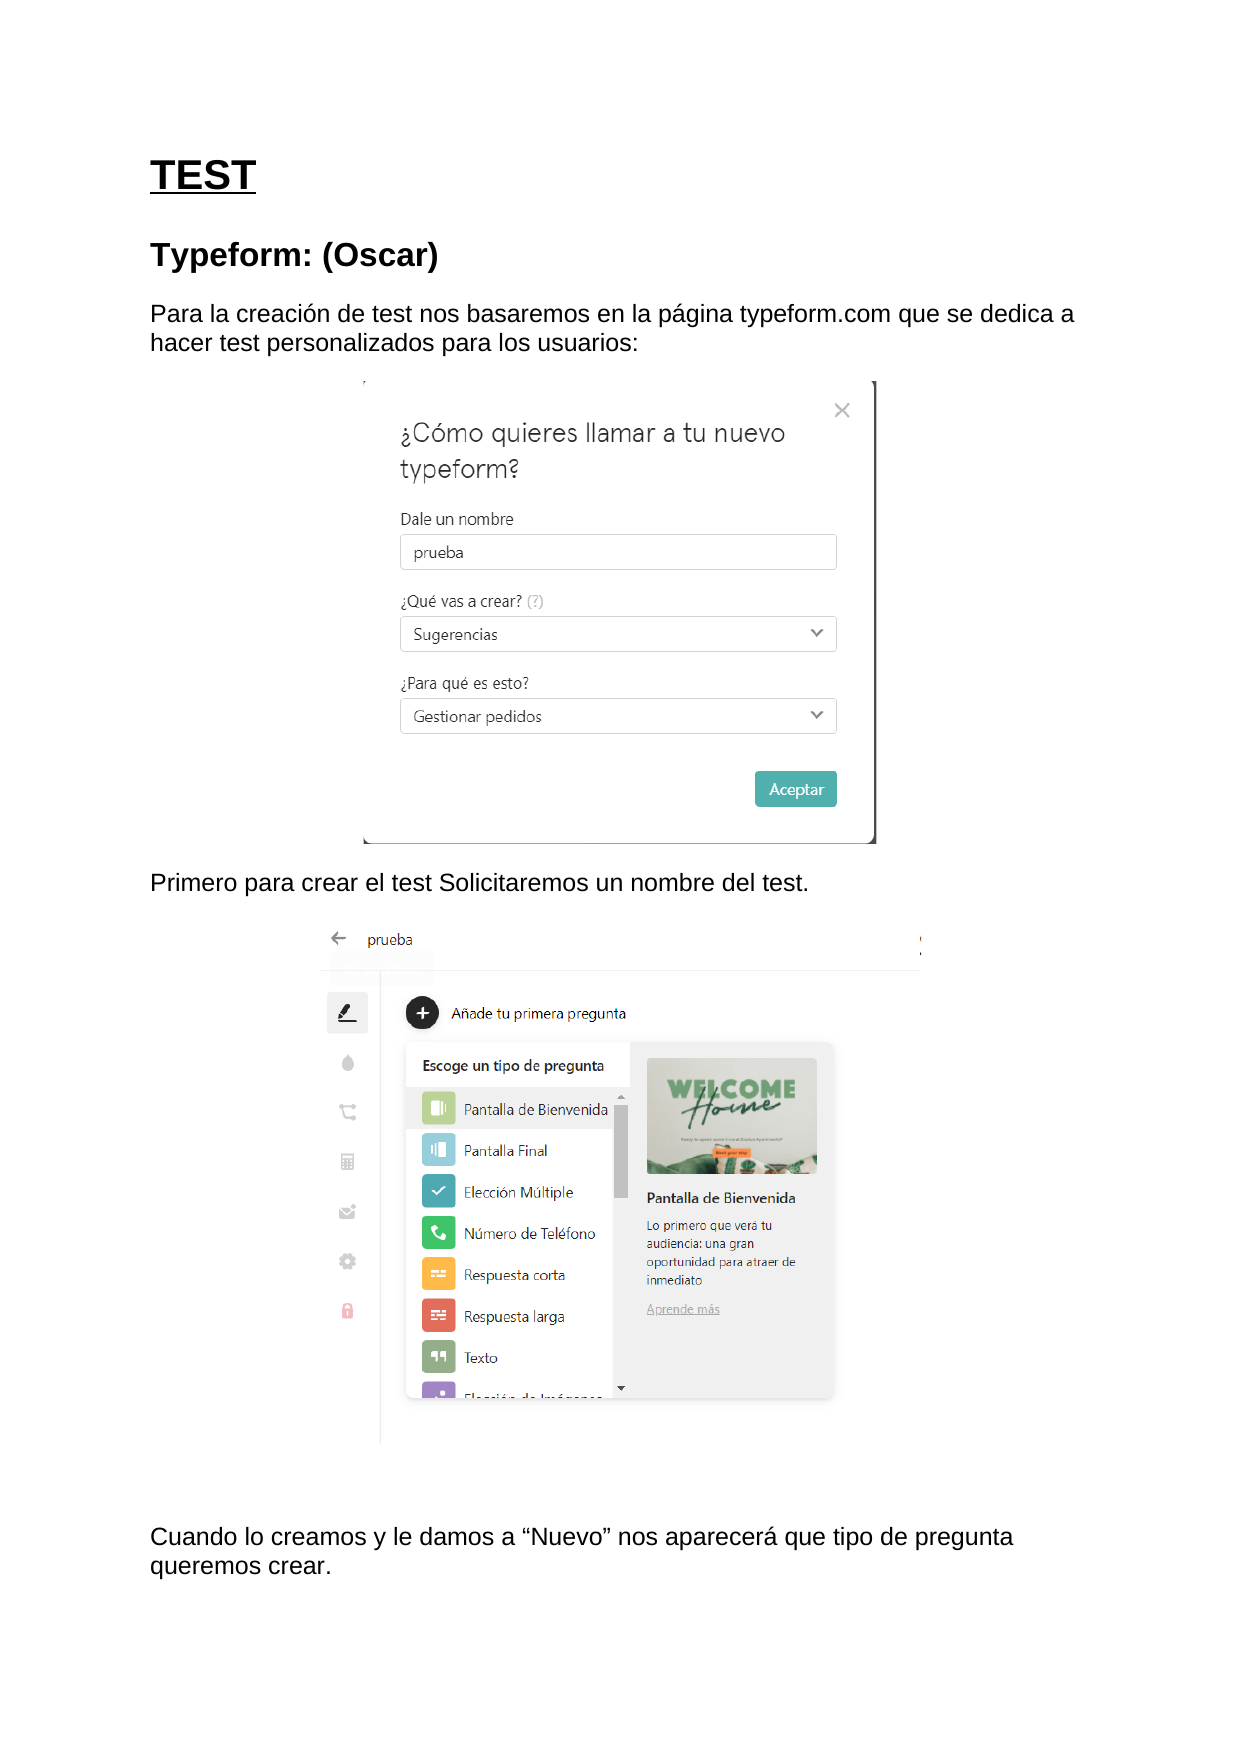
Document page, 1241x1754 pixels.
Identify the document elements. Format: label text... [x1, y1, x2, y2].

picture [363, 381, 877, 844]
subtitle TEST [150, 150, 1090, 198]
subtitle Typeform: (Oscar) [150, 235, 1090, 274]
text Para la creación de test nos basaremos en la página typeform.com que se dedica a hacer test personalizados para los usuarios: [150, 299, 1090, 356]
text Primero para crear el test Solicitaremos un nombre del test. [150, 868, 1090, 897]
picture [318, 922, 922, 1444]
text Cuando lo creamos y le damos a “Nuevo” nos aparecerá que tipo de pregunta queremos crear. [150, 1522, 1090, 1580]
